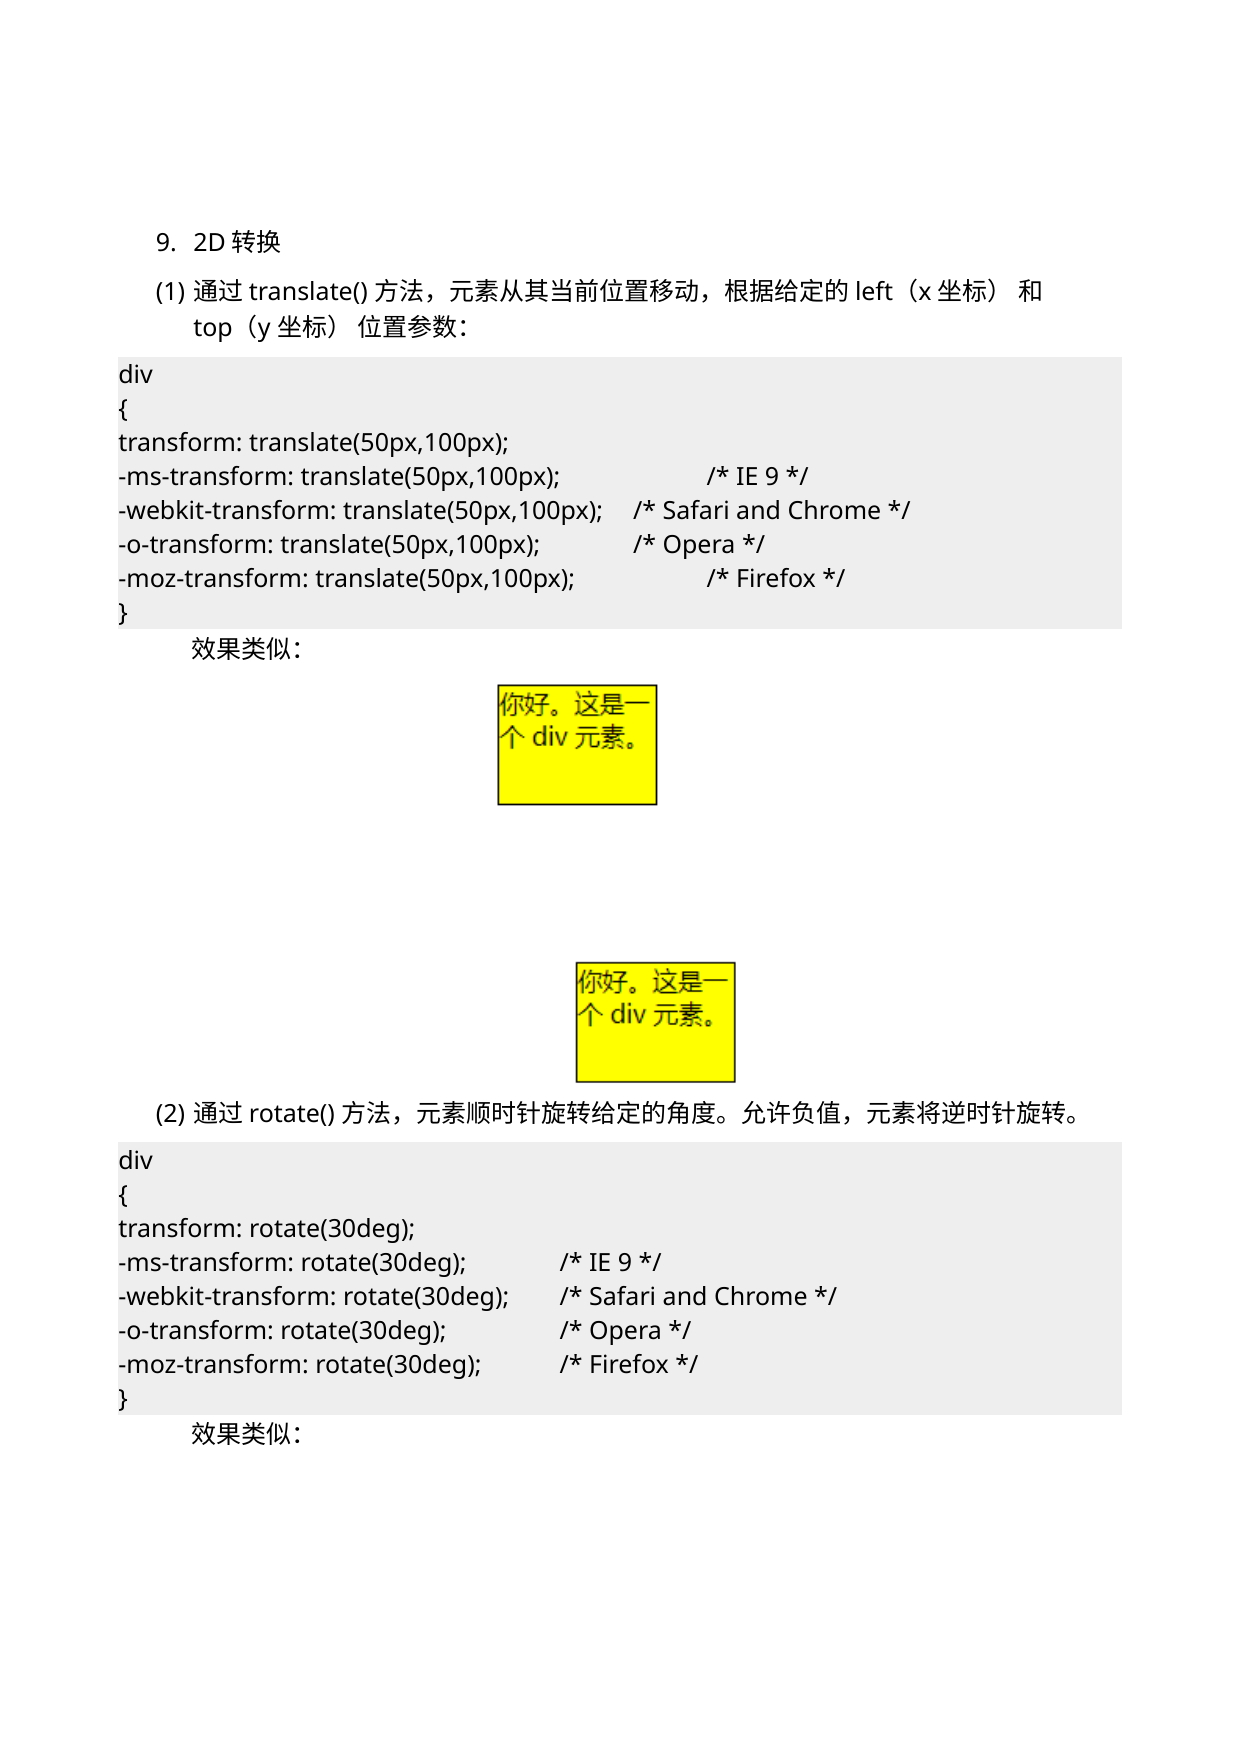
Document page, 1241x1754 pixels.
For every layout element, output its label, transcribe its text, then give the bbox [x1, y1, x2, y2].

picture [490, 677, 750, 1094]
table_header div { transform: translate(50px,100px); -ms-transform: translate(50px,100px); /* IE 9 */ -webkit-transform: translate(50px,100px); /* Safari and Chrome */ -o-transform: translate(50px,100px); /* Opera */ -moz-transform: translate(50px,100px); /* Firefox */ } [118, 357, 1122, 629]
list 2D转换 [156, 223, 1122, 259]
list 通过 translate() 方法，元素从其当前位置移动，根据给定的 left（x 坐标） 和 top（y 坐标） 位置参数： [156, 272, 1122, 344]
table_header div { transform: rotate(30deg); -ms-transform: rotate(30deg); /* IE 9 */ -webkit-transform: rotate(30deg); /* Safari and Chrome */ -o-transform: rotate(30deg); /* Opera */ -moz-transform: rotate(30deg); /* Firefox */ } [118, 1142, 1122, 1415]
list 通过 rotate() 方法，元素顺时针旋转给定的角度。允许负值，元素将逆时针旋转。 [156, 678, 1122, 1130]
text 效果类似： [118, 629, 1122, 665]
text 效果类似： [118, 1415, 1122, 1451]
